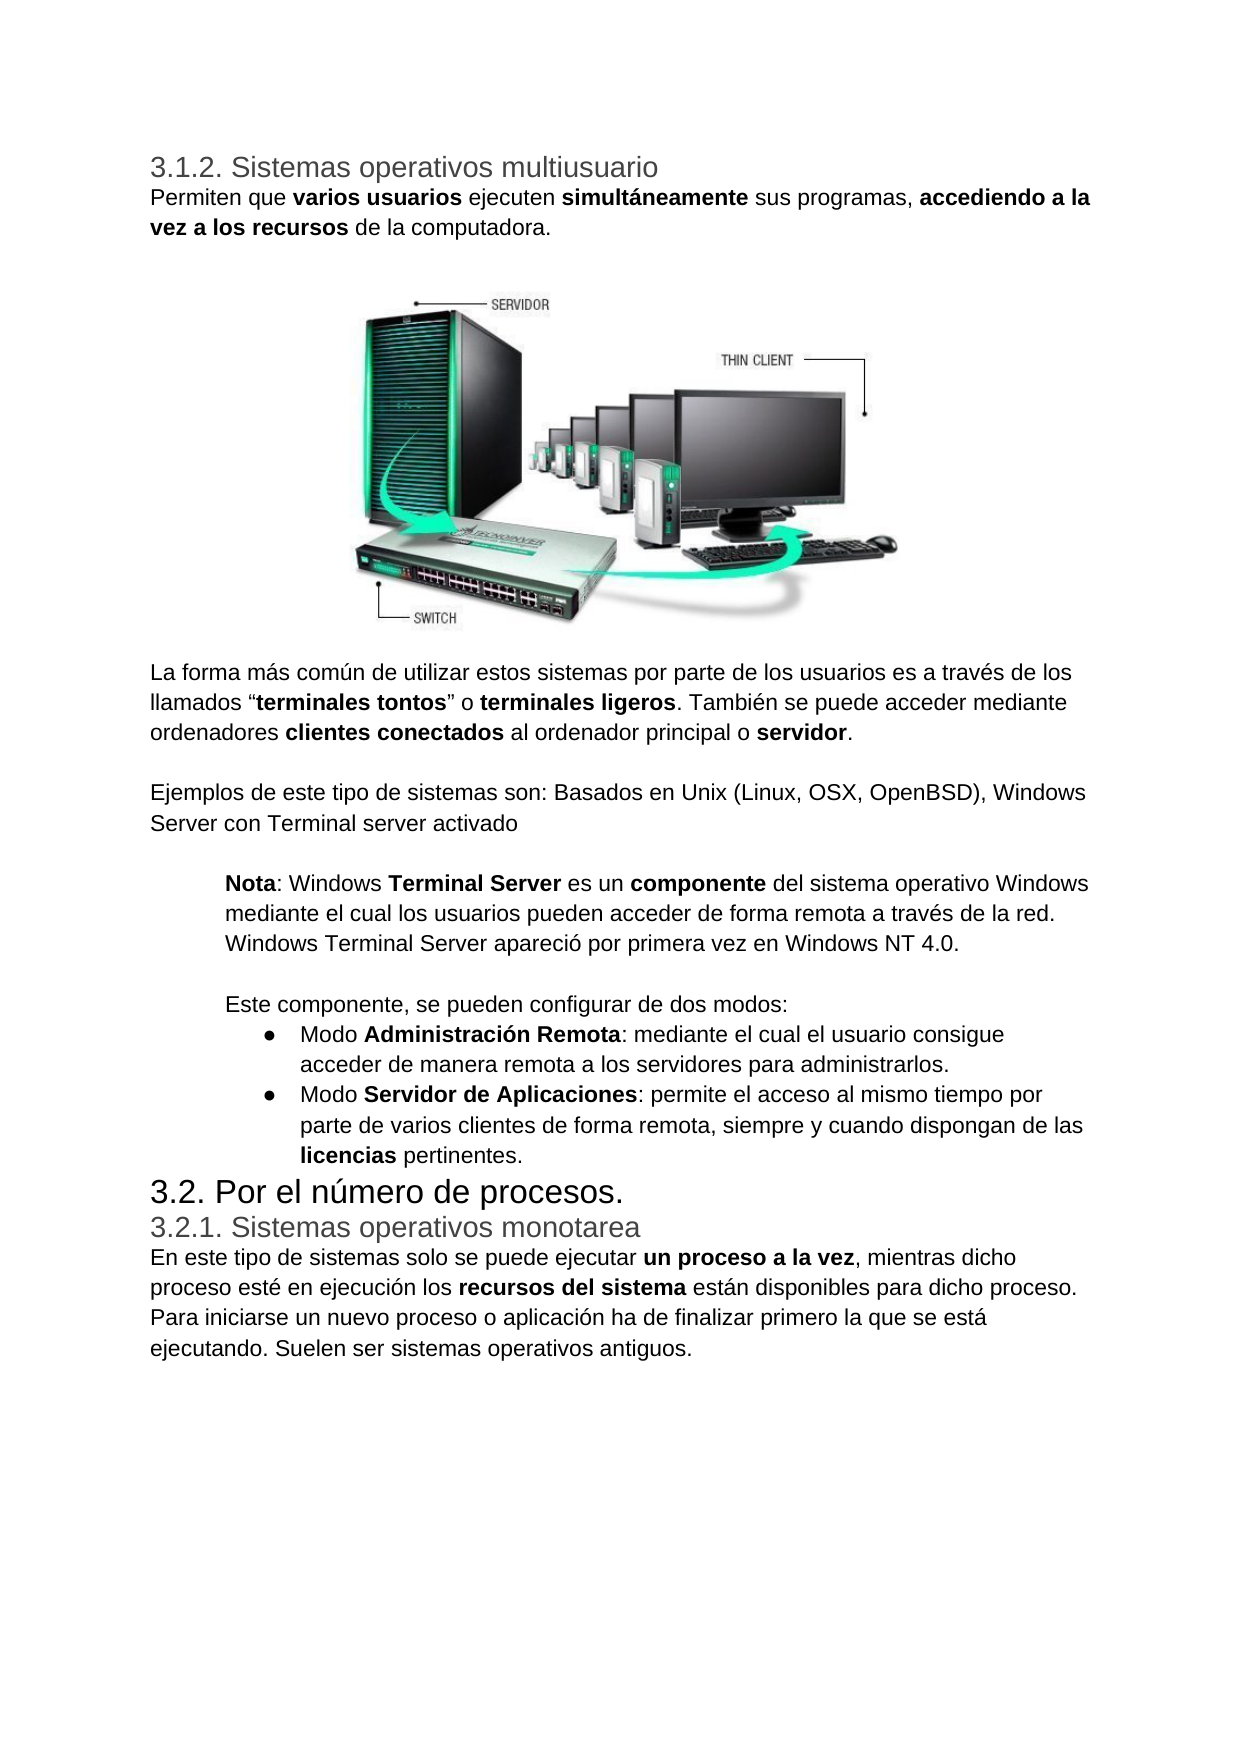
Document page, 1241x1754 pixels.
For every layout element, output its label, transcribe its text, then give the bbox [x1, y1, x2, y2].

list Modo Administración Remota: mediante el cual el usuario consigue acceder de manera remota a los servidores para administrarlos. [262, 1021, 1090, 1077]
text La forma más común de utilizar estos sistemas por parte de los usuarios es a través de los llamados “terminales tontos” o terminales ligeros. También se puede acceder mediante ordenadores clientes conectados al ordenador principal o servidor. [150, 658, 1090, 745]
picture [315, 274, 925, 655]
subtitle 3.2. Por el número de procesos. [150, 1172, 1090, 1210]
text Este componente, se pueden configurar de dos modos: [225, 991, 1090, 1017]
text Ejemplos de este tipo de sistemas son: Basados en Unix (Linux, OSX, OpenBSD), Windows Server con Terminal server activado [150, 779, 1090, 836]
text Nota: Windows Terminal Server es un componente del sistema operativo Windows mediante el cual los usuarios pueden acceder de forma remota a través de la red. Windows Terminal Server apareció por primera vez en Windows NT 4.0. [225, 870, 1090, 957]
subtitle 3.2.1. Sistemas operativos monotarea [150, 1210, 1090, 1244]
subtitle 3.1.2. Sistemas operativos multiusuario [150, 150, 1090, 183]
list Modo Servidor de Aplicaciones: permite el acceso al mismo tiempo por parte de varios clientes de forma remota, siempre y cuando dispongan de las licencias pertinentes. [262, 1081, 1090, 1168]
text Permiten que varios usuarios ejecuten simultáneamente sus programas, accediendo a la vez a los recursos de la computadora. [150, 183, 1090, 240]
text En este tipo de sistemas solo se puede ejecutar un proceso a la vez, mientras dicho proceso esté en ejecución los recursos del sistema están disponibles para dicho proceso. Para iniciarse un nuevo proceso o aplicación ha de finalizar primero la que se está ejecutando. Suelen ser sistemas operativos antiguos. [150, 1244, 1090, 1361]
